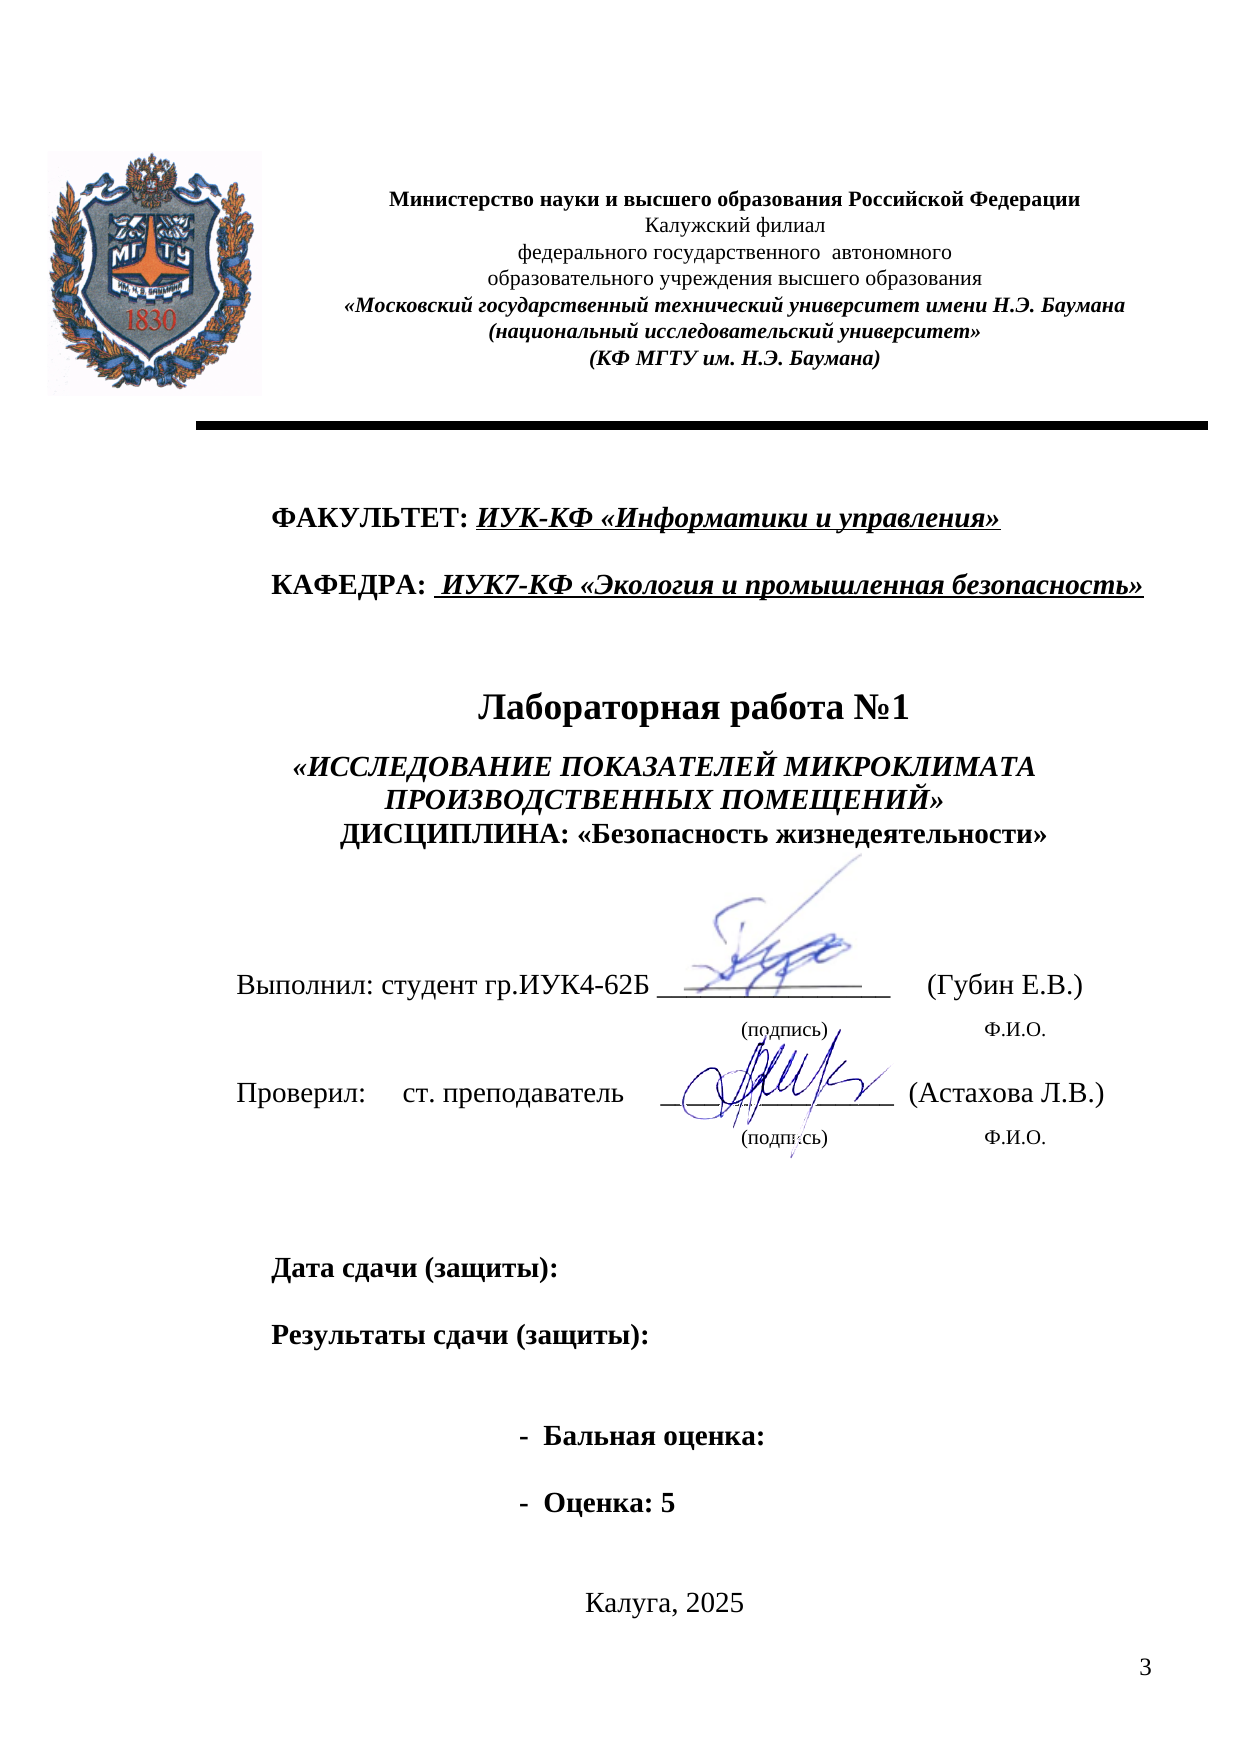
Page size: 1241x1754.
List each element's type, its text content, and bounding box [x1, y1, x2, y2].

text Калуга, 2025 [177, 1585, 1152, 1619]
text федерального государственного автономного [263, 238, 1152, 264]
text (КФ МГТУ им. Н.Э. Баумана) [263, 344, 1152, 370]
text Дата сдачи (защиты): [177, 1250, 1152, 1283]
text ФАКУЛЬТЕТ: ИУК-КФ «Информатики и управления» [177, 500, 1152, 533]
text Проверил: ст. преподаватель ________________ (Астахова Л.В.) [177, 1075, 642, 1108]
subtitle ПРОИЗВОДСТВЕННЫХ ПОМЕЩЕНИЙ» [177, 782, 1152, 816]
text образовательного учреждения высшего образования [263, 264, 1152, 291]
text Калужский филиал [263, 212, 1152, 238]
picture [683, 844, 862, 996]
text - Оценка: 5 [177, 1485, 1152, 1518]
text «Московский государственный технический университет имени Н.Э. Баумана [263, 291, 1152, 317]
text (подпись) Ф.И.О. [177, 1125, 642, 1149]
text (подпись) Ф.И.О. [177, 1017, 642, 1041]
text ДИСЦИПЛИНА: «Безопасность жизнедеятельности» [177, 816, 1152, 849]
text Проверил: ст. преподаватель ________________ (Астахова Л.В.) [932, 1075, 1152, 1108]
text (национальный исследовательский университет» [263, 317, 1152, 344]
text - Бальная оценка: [177, 1418, 1152, 1451]
text (подпись) Ф.И.О. [932, 1125, 1152, 1149]
text Министерство науки и высшего образования Российской Федерации [263, 185, 1152, 212]
text КАФЕДРА: ИУК7-КФ «Экология и промышленная безопасность» [177, 567, 1152, 600]
subtitle «ИССЛЕДОВАНИЕ ПОКАЗАТЕЛЕЙ МИКРОКЛИМАТА [177, 749, 1152, 782]
picture [47, 151, 262, 396]
text Выполнил: студент гр.ИУК4-62Б ________________ (Губин Е.В.) [177, 967, 1152, 1001]
text (подпись) Ф.И.О. [932, 1017, 1152, 1041]
subtitle Лабораторная работа №1 [177, 684, 1152, 727]
text Результаты сдачи (защиты): [177, 1317, 1152, 1351]
picture [642, 1017, 932, 1169]
